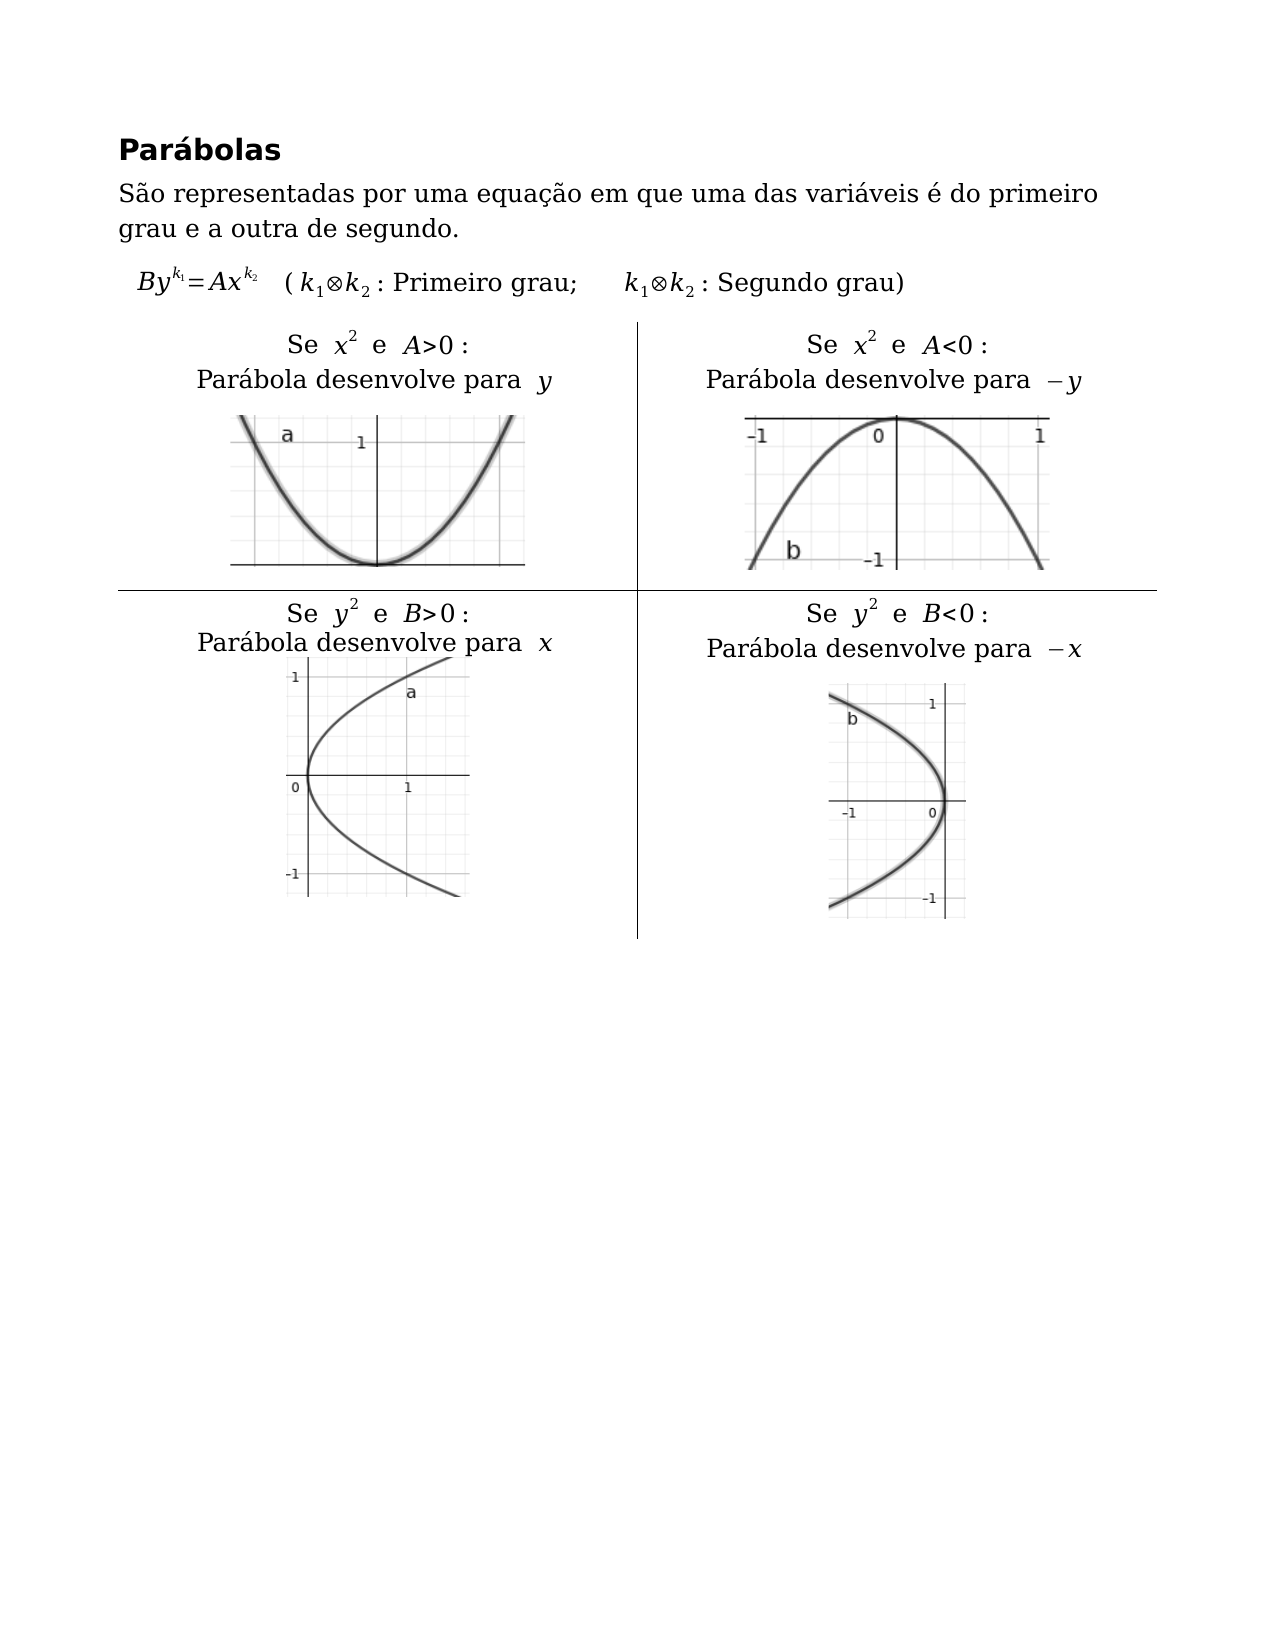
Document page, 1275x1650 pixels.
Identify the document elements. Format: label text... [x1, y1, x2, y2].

subtitle Parábolas [118, 133, 1157, 167]
picture [744, 415, 1050, 570]
table_header Se e : Parábola desenvolve para [638, 322, 1157, 590]
table_header Se e : Parábola desenvolve para [118, 322, 637, 590]
table_cell Se e : Parábola desenvolve para [638, 591, 1157, 939]
picture [828, 683, 966, 919]
picture [230, 415, 526, 567]
text (: Primeiro grau; : Segundo grau) [118, 264, 1157, 301]
picture [286, 657, 470, 897]
text São representadas por uma equação em que uma das variáveis é do primeiro grau e a outra de segundo. [118, 179, 1157, 243]
table_cell Se e : Parábola desenvolve para [118, 591, 637, 939]
